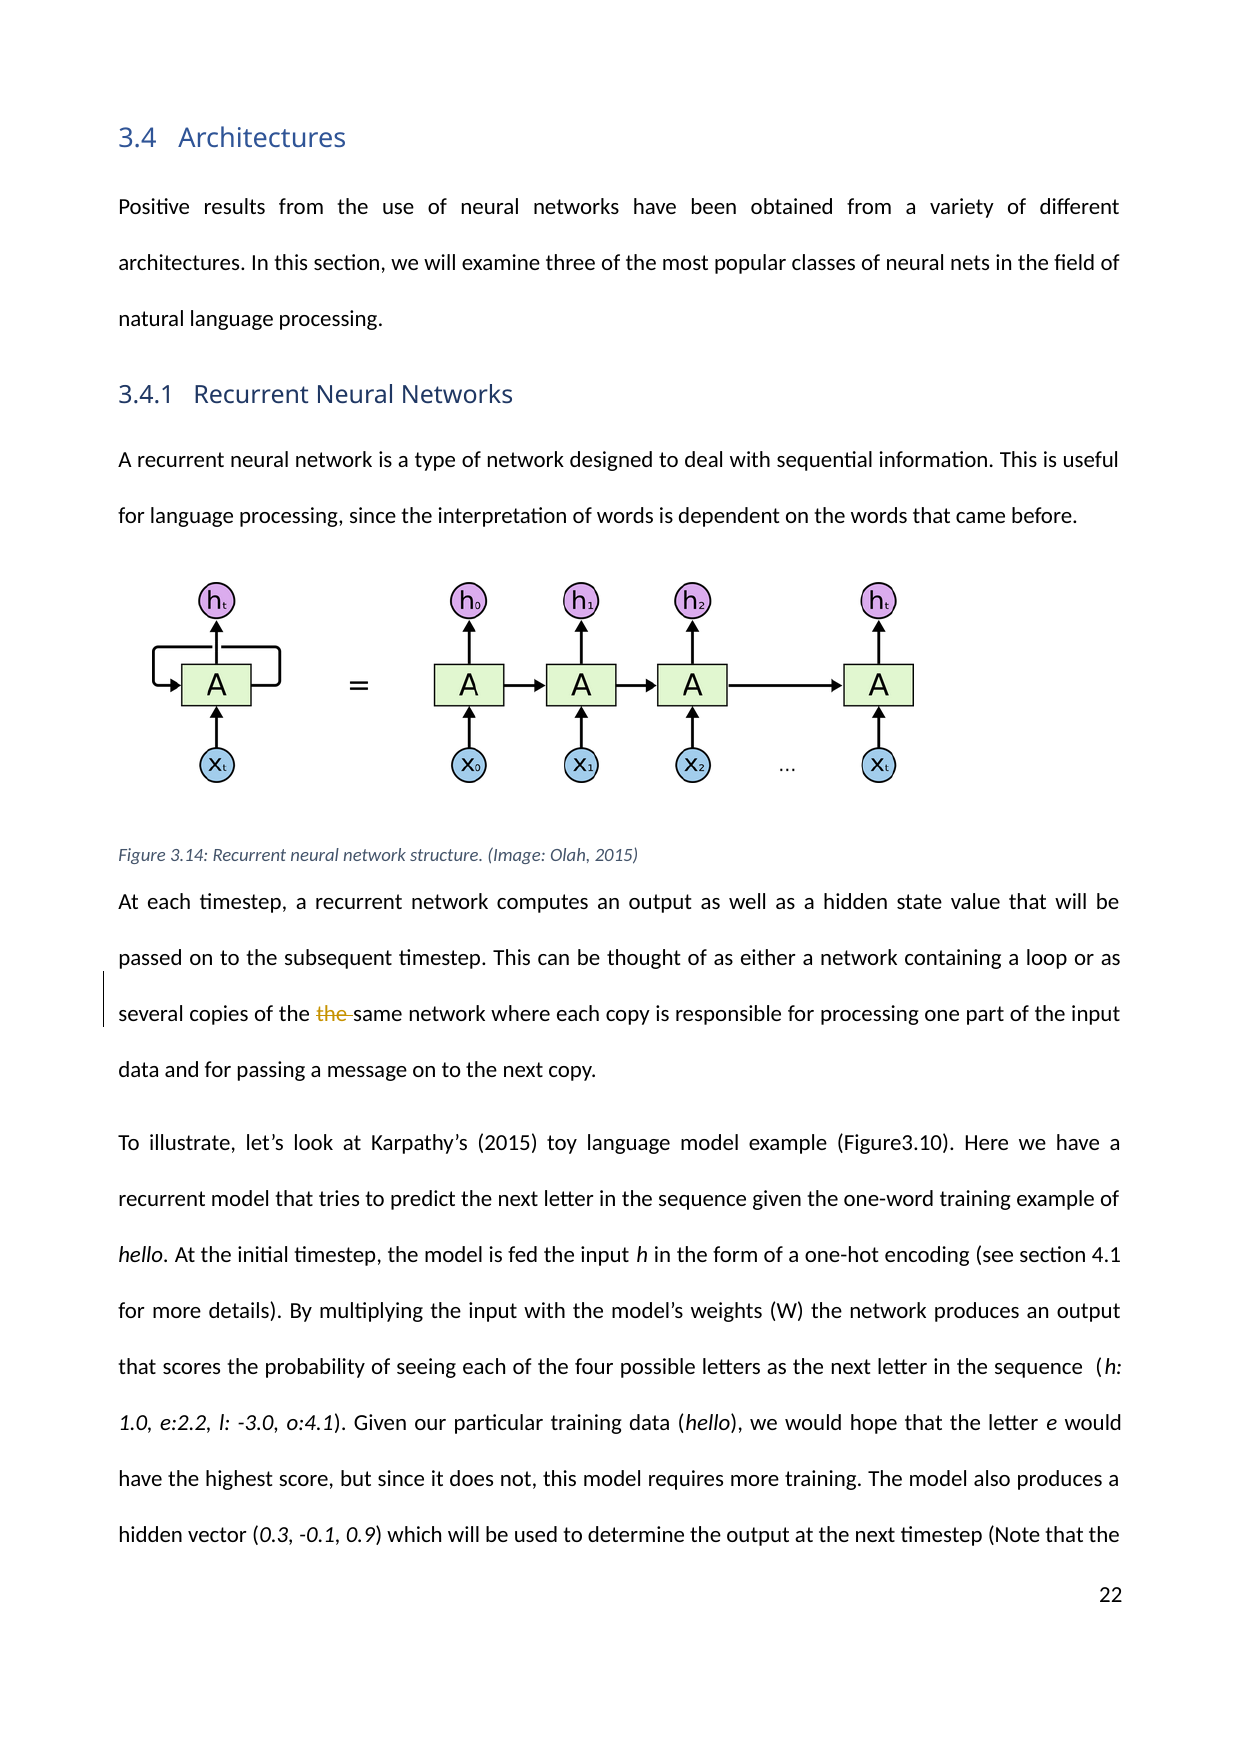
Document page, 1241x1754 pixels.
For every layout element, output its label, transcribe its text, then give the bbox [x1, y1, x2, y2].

subtitle Recurrent Neural Networks [118, 377, 1122, 411]
text Figure 3.14: Recurrent neural network structure. (Image: Olah, 2015) [118, 843, 1122, 866]
subtitle Architectures [118, 118, 1122, 155]
text To illustrate, let’s look at Karpathy’s (2015) toy language model example (Figure3.10). Here we have a recurrent model that tries to predict the next letter in the sequence given the one-word training example of hello. At the initial timestep, the model is fed the input h in the form of a one-hot encoding (see section 4.1 for more details). By multiplying the input with the model’s weights (W) the network produces an output that scores the probability of seeing each of the four possible letters as the next letter in the sequence (h: 1.0, e:2.2, l: -3.0, o:4.1). Given our particular training data (hello), we would hope that the letter e would have the highest score, but since it does not, this model requires more training. The model also produces a hidden vector (0.3, -0.1, 0.9) which will be used to determine the output at the next timestep (Note that the [118, 1128, 1122, 1548]
text A recurrent neural network is a type of network designed to deal with sequential information. This is useful for language processing, since the interpretation of words is dependent on the words that came before. [118, 445, 1122, 529]
text Positive results from the use of neural networks have been obtained from a variety of different architectures. In this section, we will examine three of the most popular classes of neural nets in the field of natural language processing. [118, 192, 1122, 332]
picture [118, 573, 922, 799]
text At each timestep, a recurrent network computes an output as well as a hidden state value that will be passed on to the subsequent timestep. This can be thought of as either a network containing a loop or as several copies of the same network where each copy is responsible for processing one part of the input data and for passing a message on to the next copy. [118, 887, 1122, 1083]
